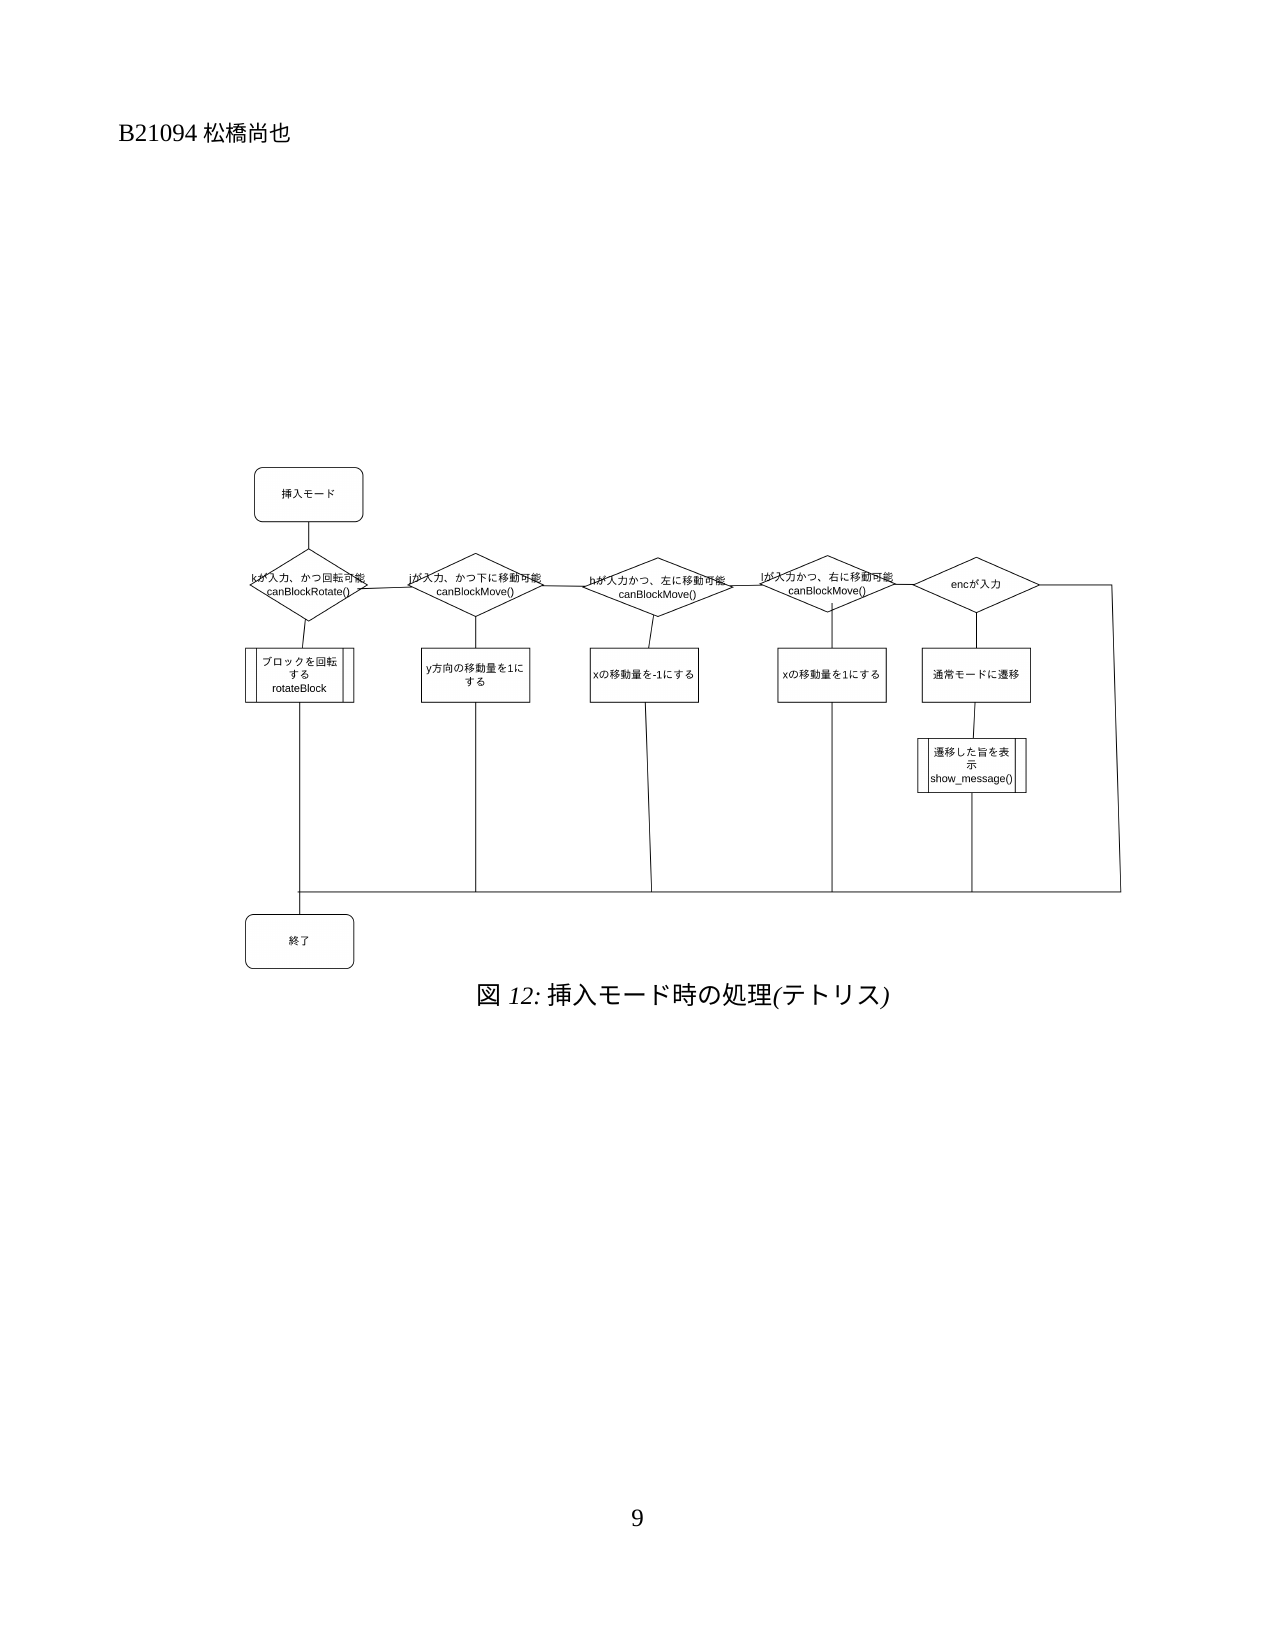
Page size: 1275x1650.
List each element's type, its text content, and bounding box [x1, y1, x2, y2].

text 図 12: 挿入モード時の処理(テトリス) [236, 978, 1132, 1012]
picture [236, 458, 1132, 978]
